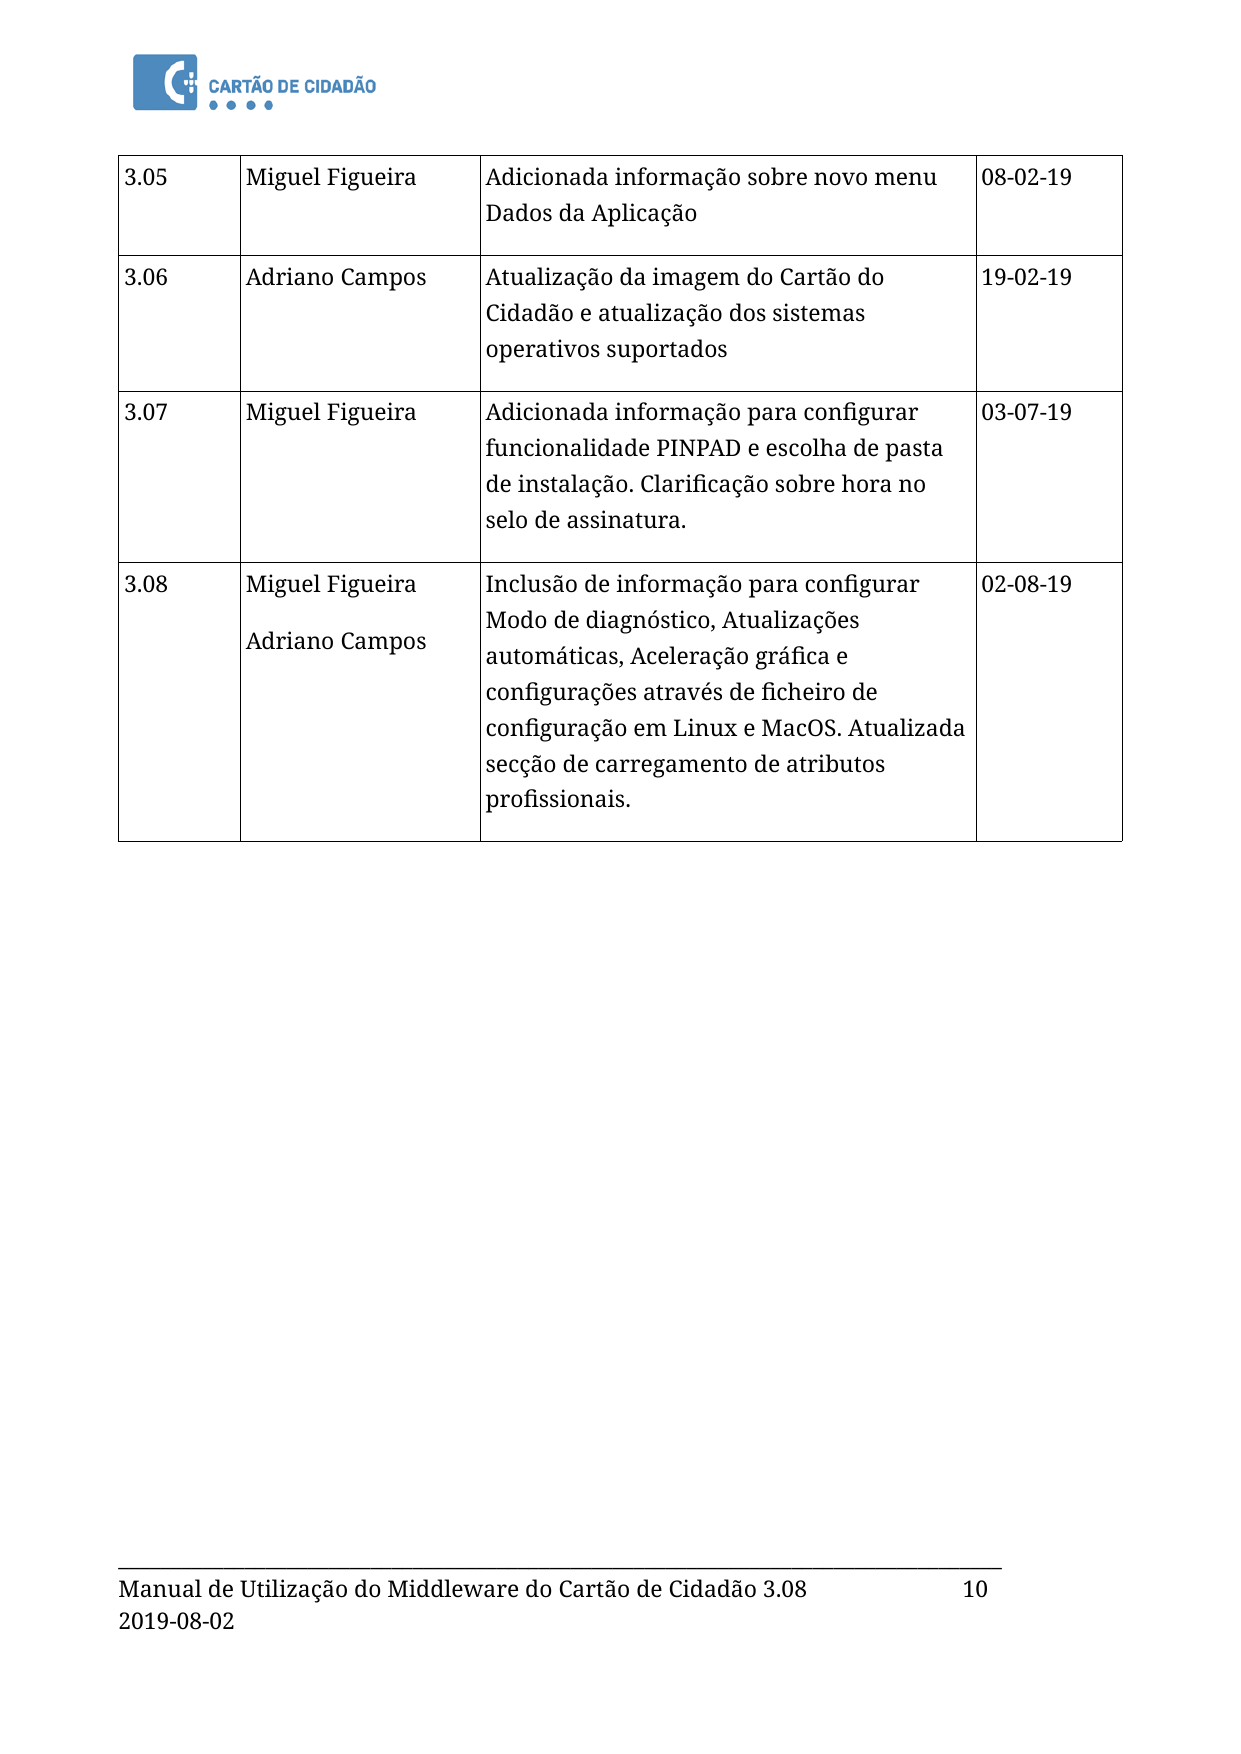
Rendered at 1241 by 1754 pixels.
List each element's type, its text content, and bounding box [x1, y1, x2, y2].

table_cell 03-07-19 [977, 392, 1122, 562]
picture [130, 47, 423, 118]
table_cell 3.05 [119, 156, 240, 255]
table_cell Adicionada informação para configurar funcionalidade PINPAD e escolha de pasta de instalação. Clarificação sobre hora no selo de assinatura. [481, 392, 976, 562]
table_cell Adicionada informação sobre novo menu Dados da Aplicação [481, 156, 976, 255]
table_cell Miguel Figueira Adriano Campos [241, 563, 480, 841]
table_cell Inclusão de informação para configurar Modo de diagnóstico, Atualizações automáticas, Aceleração gráfica e configurações através de ficheiro de configuração em Linux e MacOS. Atualizada secção de carregamento de atributos profissionais. [481, 563, 976, 841]
table_cell Adriano Campos [241, 256, 480, 391]
table_cell 08-02-19 [977, 156, 1122, 255]
table_cell 02-08-19 [977, 563, 1122, 841]
table_cell 3.08 [119, 563, 240, 841]
table_cell Atualização da imagem do Cartão do Cidadão e atualização dos sistemas operativos suportados [481, 256, 976, 391]
table_cell 19-02-19 [977, 256, 1122, 391]
table_cell Miguel Figueira [241, 156, 480, 255]
table_cell 3.07 [119, 392, 240, 562]
table_cell Miguel Figueira [241, 392, 480, 562]
table_cell 3.06 [119, 256, 240, 391]
